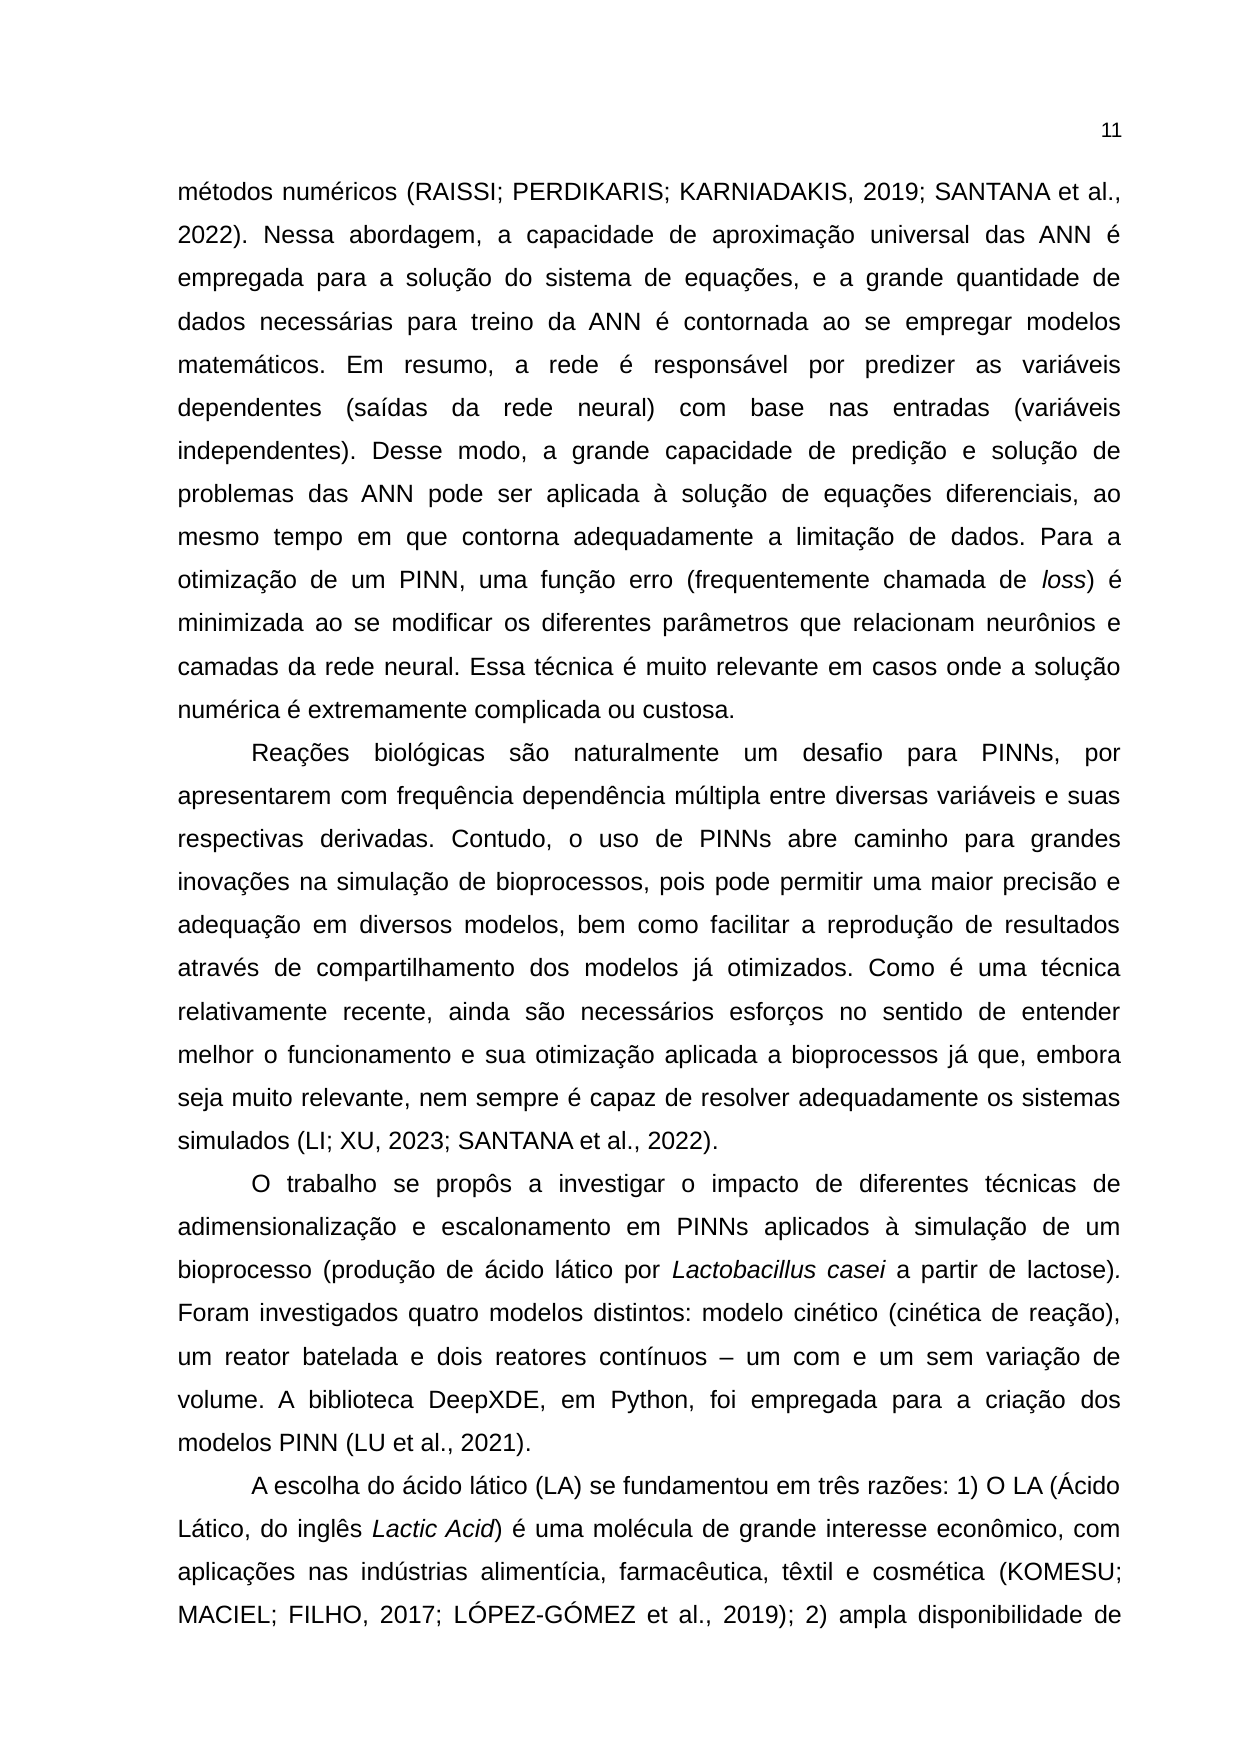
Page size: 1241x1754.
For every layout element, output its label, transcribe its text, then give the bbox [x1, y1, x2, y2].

text O trabalho se propôs a investigar o impacto de diferentes técnicas de adimensionalização e escalonamento em PINNs aplicados à simulação de um bioprocesso (produção de ácido lático por Lactobacillus casei a partir de lactose). Foram investigados quatro modelos distintos: modelo cinético (cinética de reação), um reator batelada e dois reatores contínuos – um com e um sem variação de volume. A biblioteca DeepXDE, em Python, foi empregada para a criação dos modelos PINN (LU et al., 2021). [177, 1169, 1122, 1456]
text métodos numéricos (RAISSI; PERDIKARIS; KARNIADAKIS, 2019; SANTANA et al., 2022). Nessa abordagem, a capacidade de aproximação universal das ANN é empregada para a solução do sistema de equações, e a grande quantidade de dados necessárias para treino da ANN é contornada ao se empregar modelos matemáticos. Em resumo, a rede é responsável por predizer as variáveis dependentes (saídas da rede neural) com base nas entradas (variáveis independentes). Desse modo, a grande capacidade de predição e solução de problemas das ANN pode ser aplicada à solução de equações diferenciais, ao mesmo tempo em que contorna adequadamente a limitação de dados. Para a otimização de um PINN, uma função erro (frequentemente chamada de loss) é minimizada ao se modificar os diferentes parâmetros que relacionam neurônios e camadas da rede neural. Essa técnica é muito relevante em casos onde a solução numérica é extremamente complicada ou custosa. [177, 177, 1122, 723]
text A escolha do ácido lático (LA) se fundamentou em três razões: 1) O LA (Ácido Lático, do inglês Lactic Acid) é uma molécula de grande interesse econômico, com aplicações nas indústrias alimentícia, farmacêutica, têxtil e cosmética (KOMESU; MACIEL; FILHO, 2017; LÓPEZ-GÓMEZ et al., 2019); 2) ampla disponibilidade de [177, 1471, 1122, 1629]
text Reações biológicas são naturalmente um desafio para PINNs, por apresentarem com frequência dependência múltipla entre diversas variáveis e suas respectivas derivadas. Contudo, o uso de PINNs abre caminho para grandes inovações na simulação de bioprocessos, pois pode permitir uma maior precisão e adequação em diversos modelos, bem como facilitar a reprodução de resultados através de compartilhamento dos modelos já otimizados. Como é uma técnica relativamente recente, ainda são necessários esforços no sentido de entender melhor o funcionamento e sua otimização aplicada a bioprocessos já que, embora seja muito relevante, nem sempre é capaz de resolver adequadamente os sistemas simulados (LI; XU, 2023; SANTANA et al., 2022). [177, 738, 1122, 1154]
